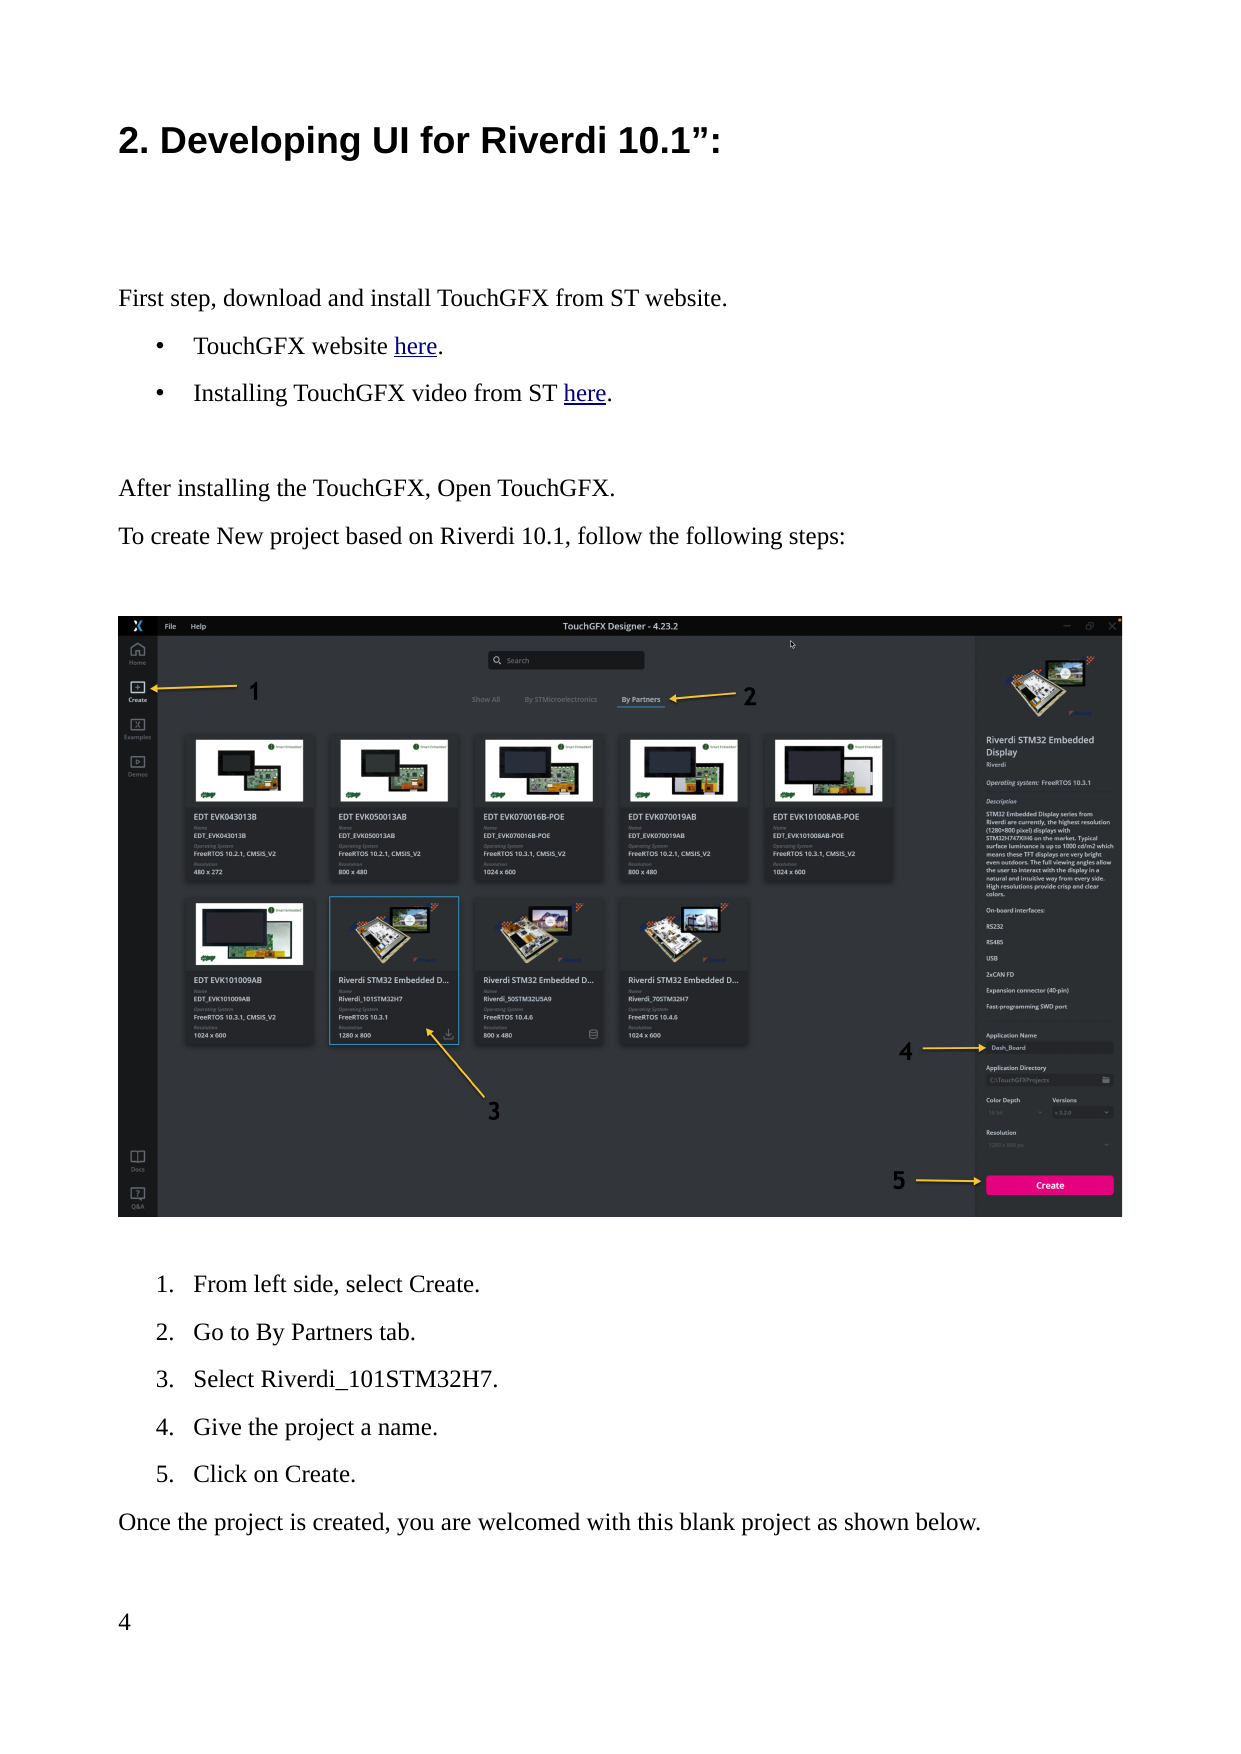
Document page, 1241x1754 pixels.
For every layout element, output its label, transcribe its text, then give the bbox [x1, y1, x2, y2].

list Select Riverdi_101STM32H7. [156, 1364, 1122, 1393]
list Give the project a name. [156, 1412, 1122, 1441]
text To create New project based on Riverdi 10.1, follow the following steps: [118, 521, 1122, 550]
text After installing the TouchGFX, Open TouchGFX. [118, 473, 1122, 502]
subtitle 2. Developing UI for Riverdi 10.1”: [118, 118, 1122, 161]
text Once the project is created, you are welcomed with this blank project as shown below. [118, 1507, 1122, 1536]
list Click on Create. [156, 1459, 1122, 1488]
picture [118, 616, 1123, 1217]
text First step, download and install TouchGFX from ST website. [118, 283, 1122, 312]
list TouchGFX website here. [156, 331, 1122, 359]
list From left side, select Create. [156, 1269, 1122, 1298]
list Go to By Partners tab. [156, 1317, 1122, 1345]
list Installing TouchGFX video from ST here. [156, 378, 1122, 407]
